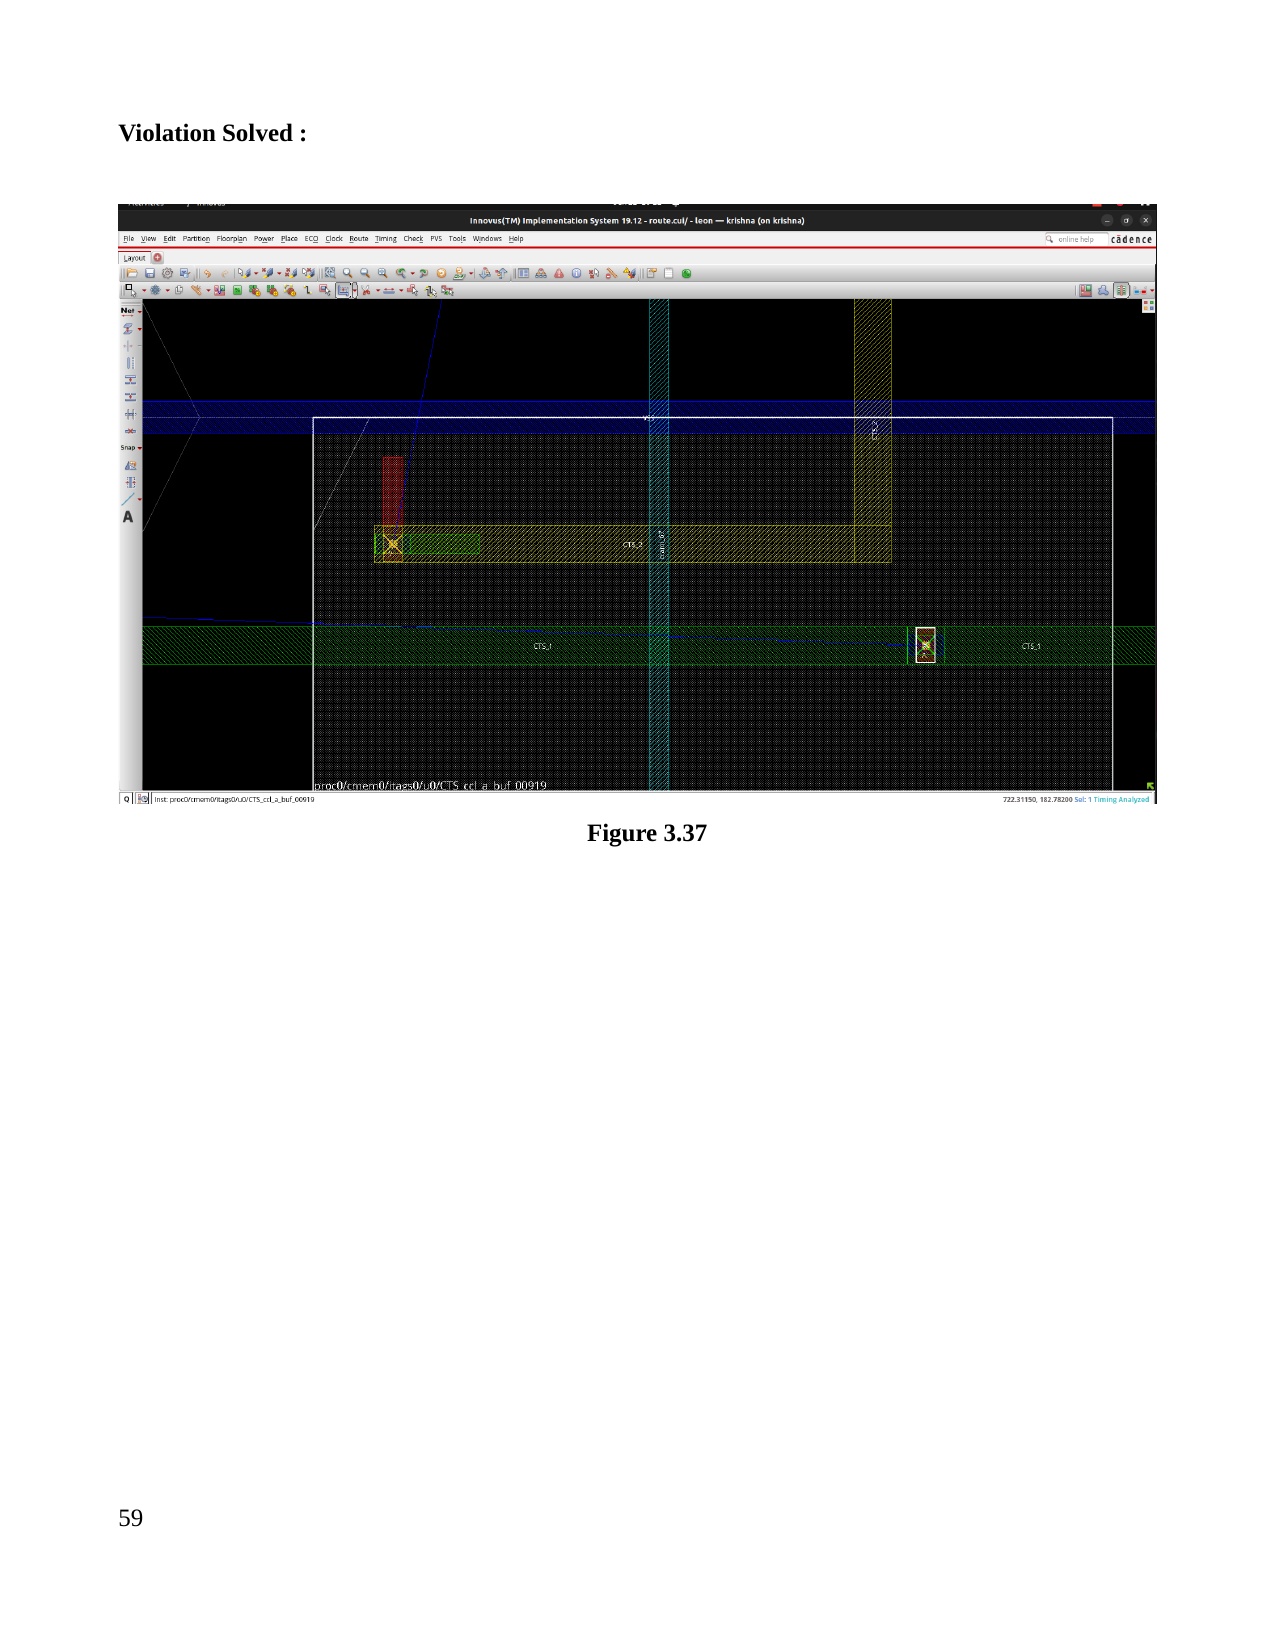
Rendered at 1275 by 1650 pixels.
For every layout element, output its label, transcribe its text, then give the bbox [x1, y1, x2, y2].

text Figure 3.37 [118, 804, 1157, 847]
picture [118, 204, 1157, 804]
text Violation Solved : [118, 118, 1157, 147]
